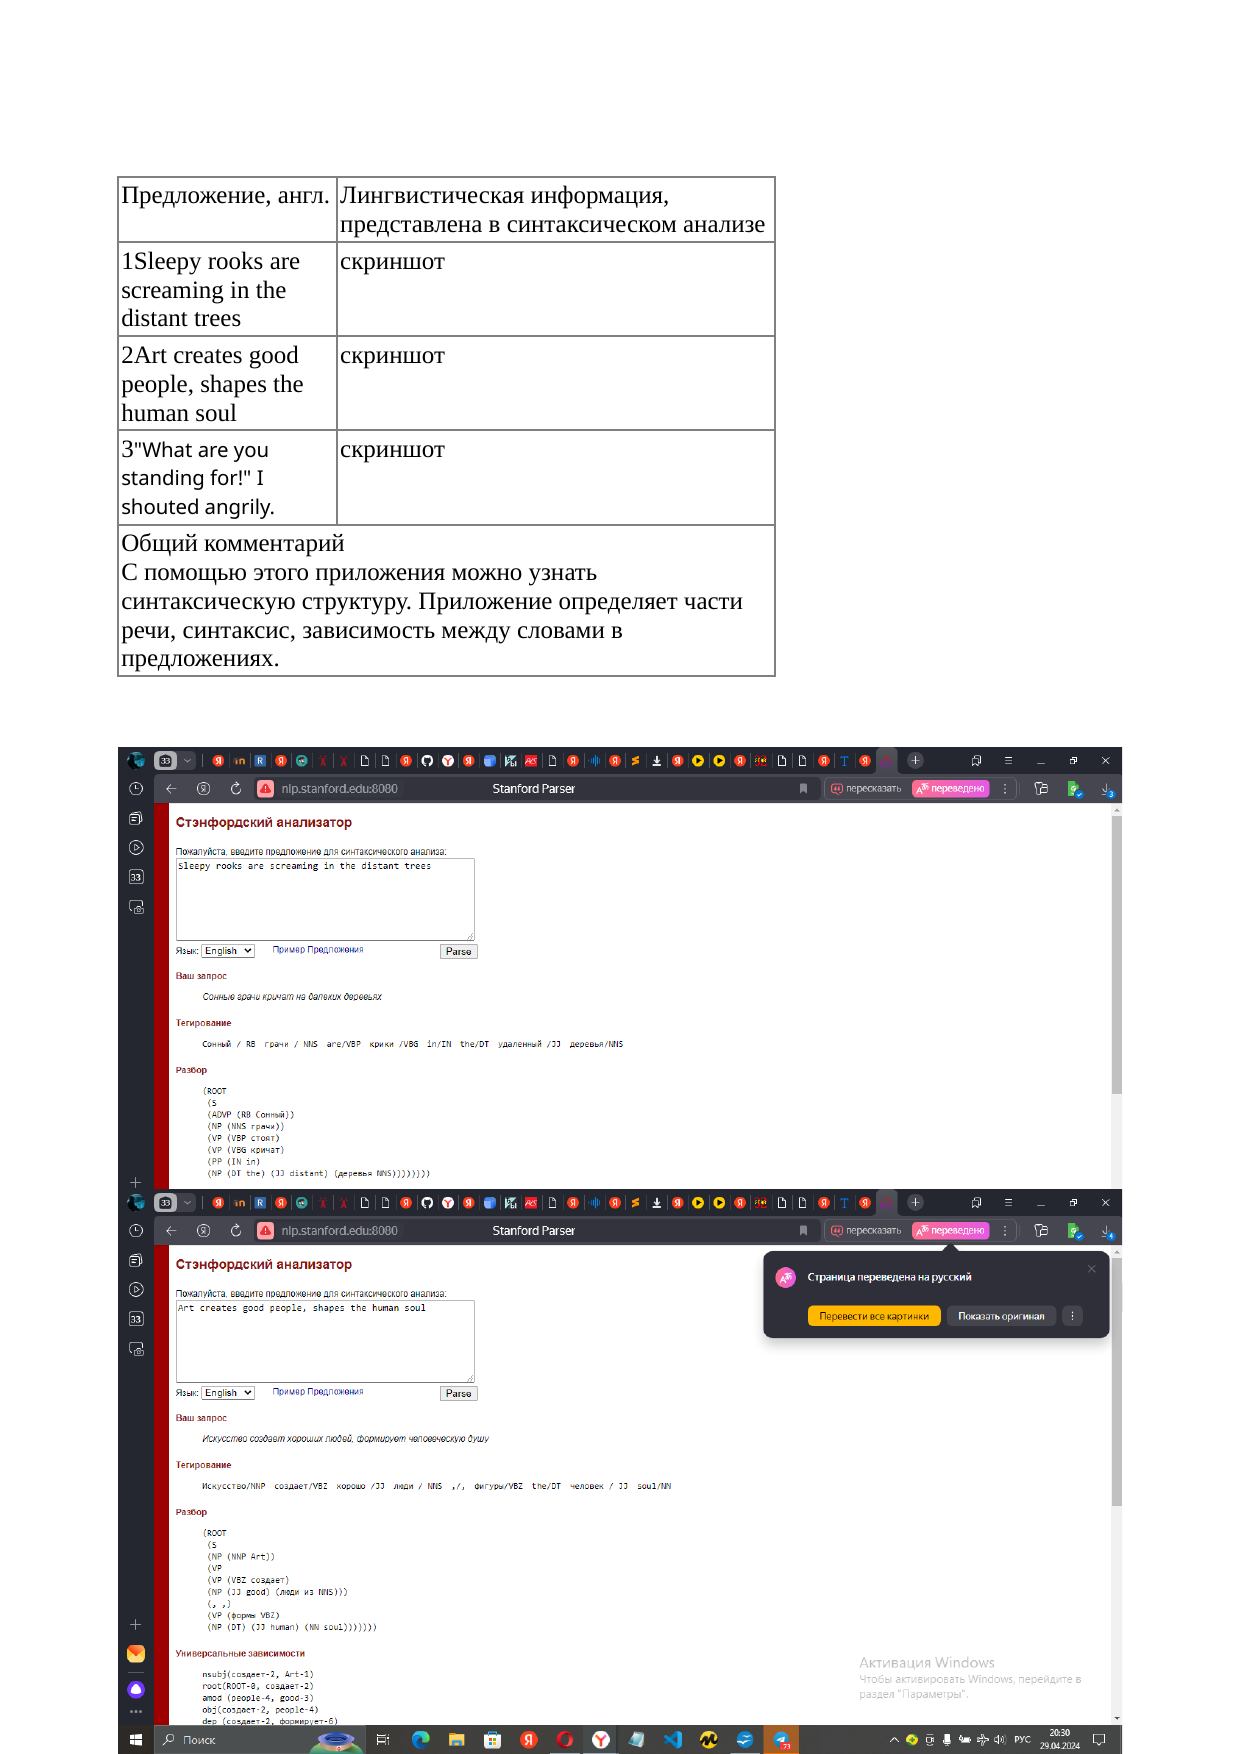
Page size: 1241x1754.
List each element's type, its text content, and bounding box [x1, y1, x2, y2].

table_cell Общий комментарий С помощью этого приложения можно узнать синтаксическую структуру. Приложение определяет части речи, синтаксис, зависимость между словами в предложениях. [119, 526, 774, 675]
picture [118, 747, 1123, 1754]
table_cell скриншот [338, 243, 774, 335]
table_header Предложение, англ. [119, 178, 336, 241]
table_cell 3"What are you standing for!" I shouted angrily. [119, 431, 336, 523]
table_cell скриншот [338, 337, 774, 429]
table_cell 2Art creates good people, shapes the human soul [119, 337, 336, 429]
table_cell 1Sleepy rooks are screaming in the distant trees [119, 243, 336, 335]
table_cell скриншот [338, 431, 774, 523]
table_header Лингвистическая информация, представлена в синтаксическом анализе [338, 178, 774, 241]
